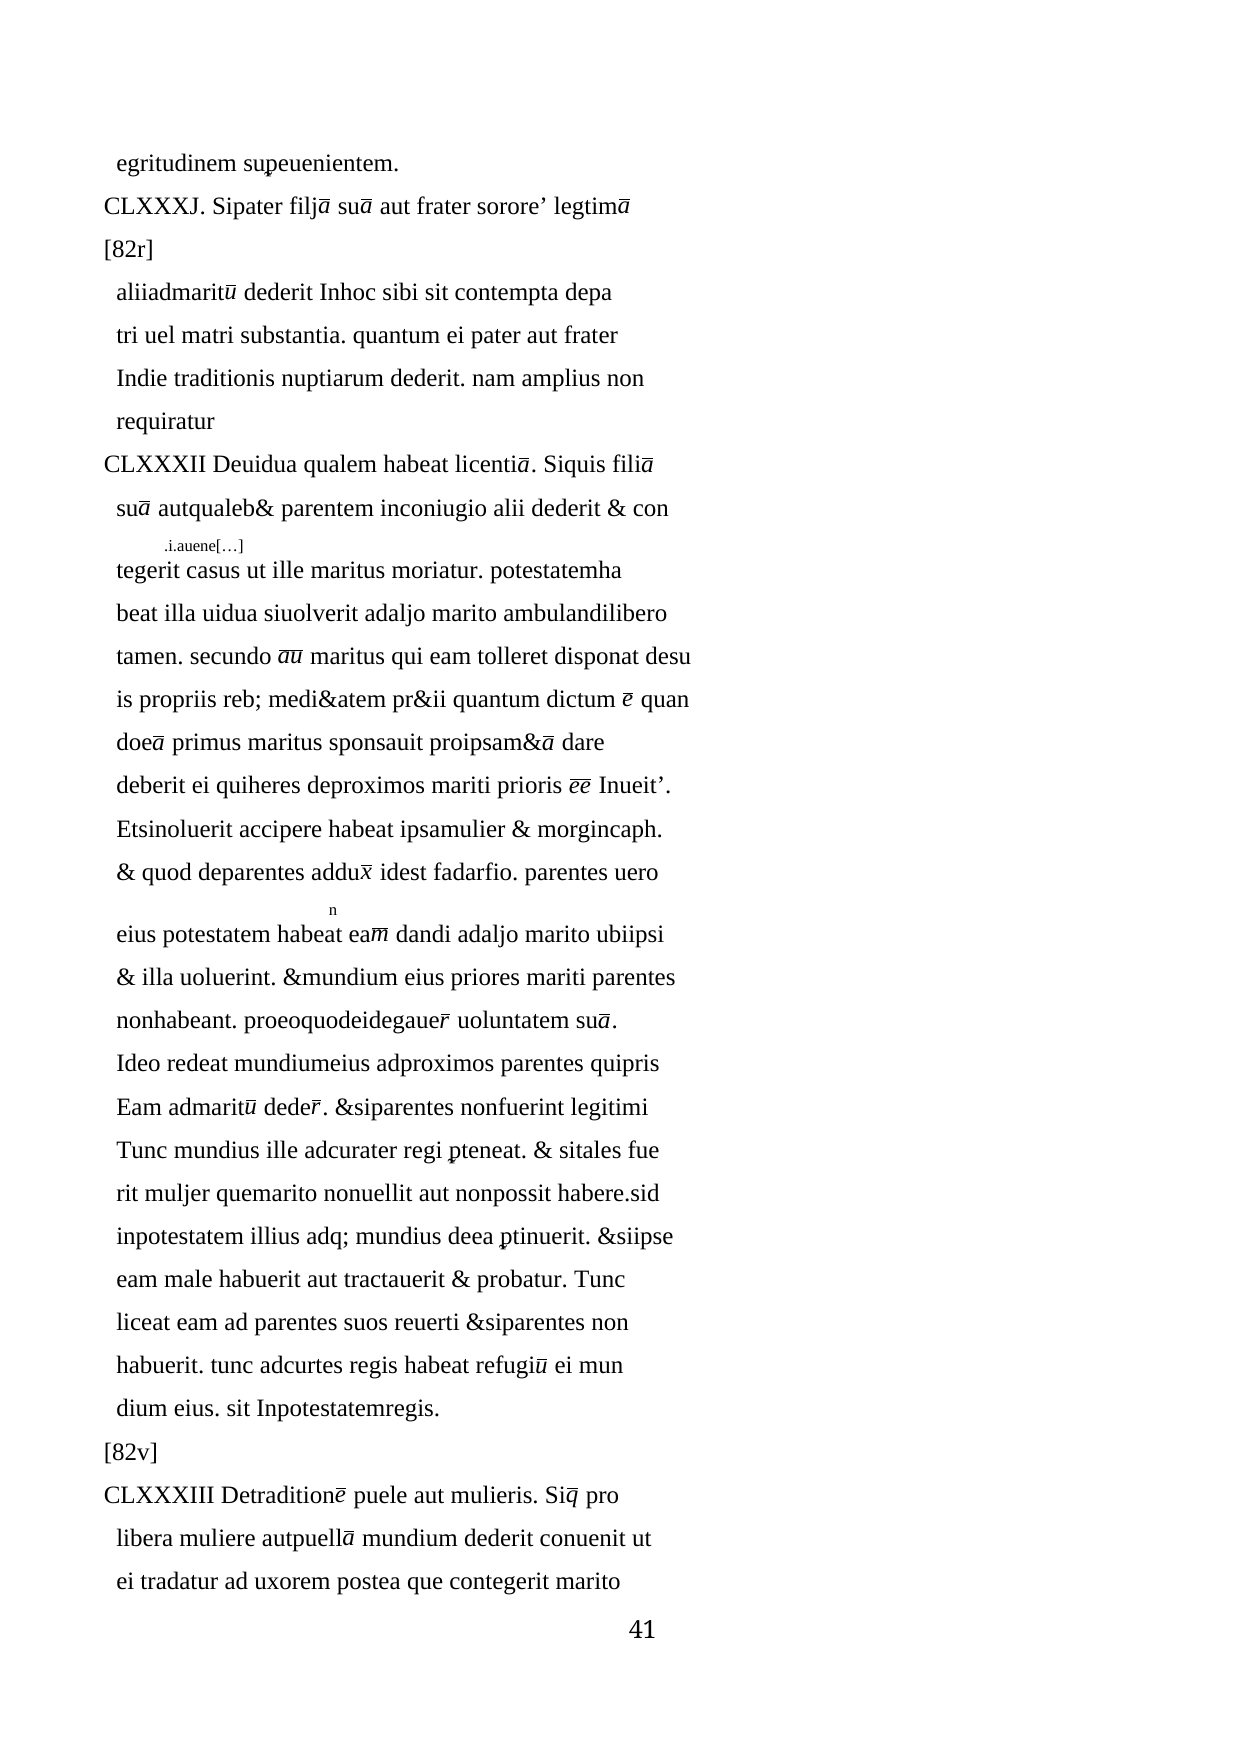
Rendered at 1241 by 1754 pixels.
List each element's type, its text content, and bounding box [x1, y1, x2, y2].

text liceat eam ad parentes suos reuerti &siparentes non [103, 1307, 1211, 1336]
text egritudinem suᵱeuenientem. [103, 148, 1211, 176]
text requiratur [103, 406, 1211, 435]
text CLXXXII Deuidua qualem habeat licenti. Siquis fili [103, 449, 1211, 478]
text nonhabeant. proeoquodeidegaue uoluntatem su. [103, 1005, 1211, 1034]
text n [103, 900, 1211, 919]
text tamen. secundo maritus qui eam tolleret disponat desu [103, 641, 1211, 670]
text Etsinoluerit accipere habeat ipsamulier & morgincaph. [103, 814, 1211, 842]
text dium eius. sit Inpotestatemregis. [103, 1393, 1211, 1422]
text ei tradatur ad uxorem postea que contegerit marito [103, 1566, 1211, 1595]
text tegerit casus ut ille maritus moriatur. potestatemha [103, 555, 1211, 584]
text inpotestatem illius adq; mundius deea ᵱtinuerit. &siipse [103, 1221, 1211, 1250]
text & illa uoluerint. &mundium eius priores mariti parentes [103, 962, 1211, 991]
text eius potestatem habeat ea dandi adaljo marito ubiipsi [103, 919, 1211, 948]
text tri uel matri substantia. quantum ei pater aut frater [103, 320, 1211, 349]
text rit muljer quemarito nonuellit aut nonpossit habere.sid [103, 1178, 1211, 1207]
text Ideo redeat mundiumeius adproximos parentes quipris [103, 1048, 1211, 1077]
text is propriis reb; medi&atem pr&ii quantum dictum quan [103, 684, 1211, 713]
text libera muliere autpuell mundium dederit conuenit ut [103, 1523, 1211, 1552]
text beat illa uidua siuolverit adaljo marito ambulandilibero [103, 598, 1211, 627]
text CLXXXJ. Sipater filj su aut frater sorore’ legtim [103, 191, 1211, 219]
text eam male habuerit aut tractauerit & probatur. Tunc [103, 1264, 1211, 1293]
text [82v] [103, 1437, 1211, 1465]
text .i.auene[…] [103, 536, 1211, 555]
text Eam admarit dede. &siparentes nonfuerint legitimi [103, 1092, 1211, 1120]
text Indie traditionis nuptiarum dederit. nam amplius non [103, 363, 1211, 392]
text deberit ei quiheres deproximos mariti prioris Inueit’. [103, 771, 1211, 799]
text CLXXXIII Detradition puele aut mulieris. Si pro [103, 1480, 1211, 1508]
text [82r] [103, 234, 1211, 263]
text doe primus maritus sponsauit proipsam& dare [103, 727, 1211, 756]
text Tunc mundius ille adcurater regi ᵱteneat. & sitales fue [103, 1135, 1211, 1163]
text aliiadmarit dederit Inhoc sibi sit contempta depa [103, 277, 1211, 306]
text habuerit. tunc adcurtes regis habeat refugi ei mun [103, 1350, 1211, 1379]
text & quod deparentes addu idest fadarfio. parentes uero [103, 857, 1211, 886]
text su autqualeb& parentem inconiugio alii dederit & con [103, 493, 1211, 521]
